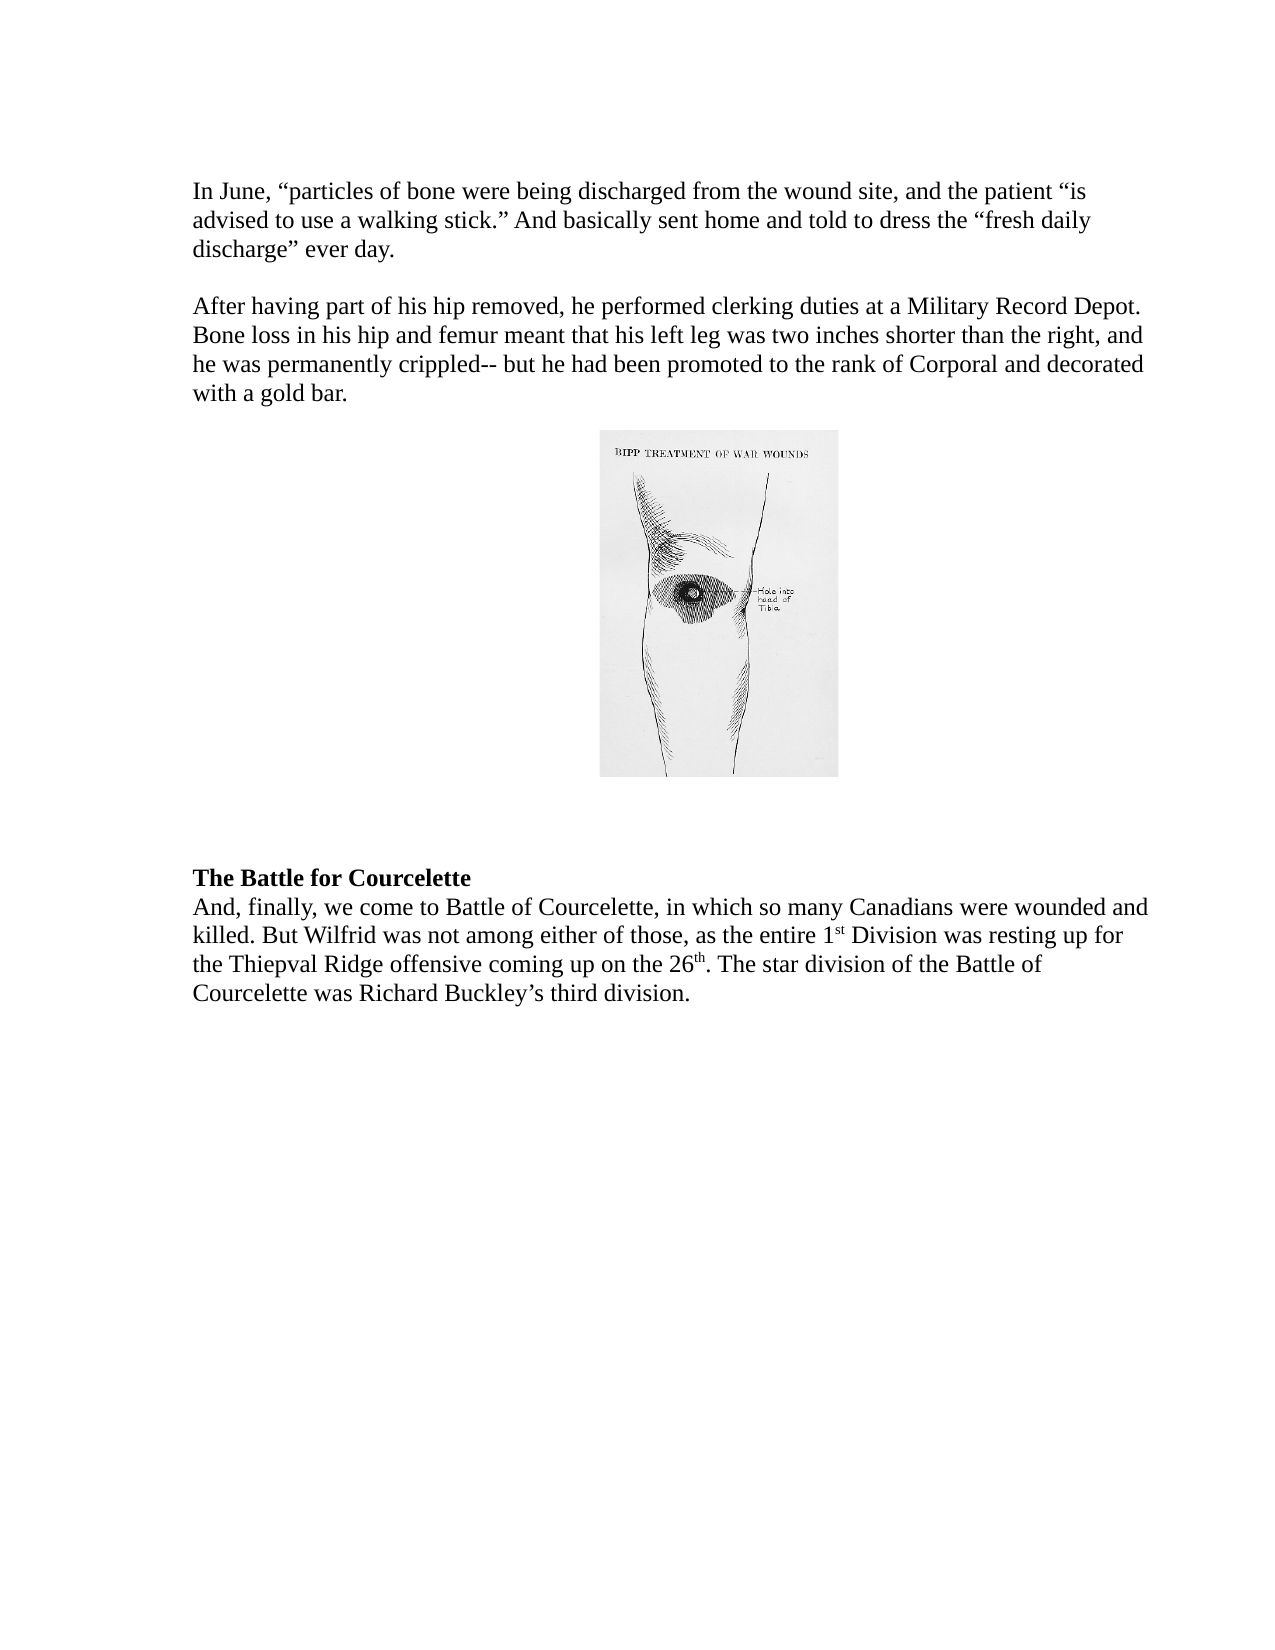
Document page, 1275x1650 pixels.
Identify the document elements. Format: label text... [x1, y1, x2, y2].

text And, finally, we come to Battle of Courcelette, in which so many Canadians were wounded and killed. But Wilfrid was not among either of those, as the entire 1st Division was resting up for the Thiepval Ridge offensive coming up on the 26th. The star division of the Battle of Courcelette was Richard Buckley’s third division. [192, 892, 1158, 1007]
text In June, “particles of bone were being discharged from the wound site, and the patient “is advised to use a walking stick.” And basically sent home and told to dress the “fresh daily discharge” ever day. [192, 176, 1158, 263]
picture [599, 430, 839, 777]
text The Battle for Courcelette [192, 863, 1158, 892]
text After having part of his hip removed, he performed clerking duties at a Military Record Depot. Bone loss in his hip and femur meant that his left leg was two inches shorter than the right, and he was permanently crippled-- but he had been promoted to the rank of Corporal and decorated with a gold bar. [192, 291, 1158, 406]
